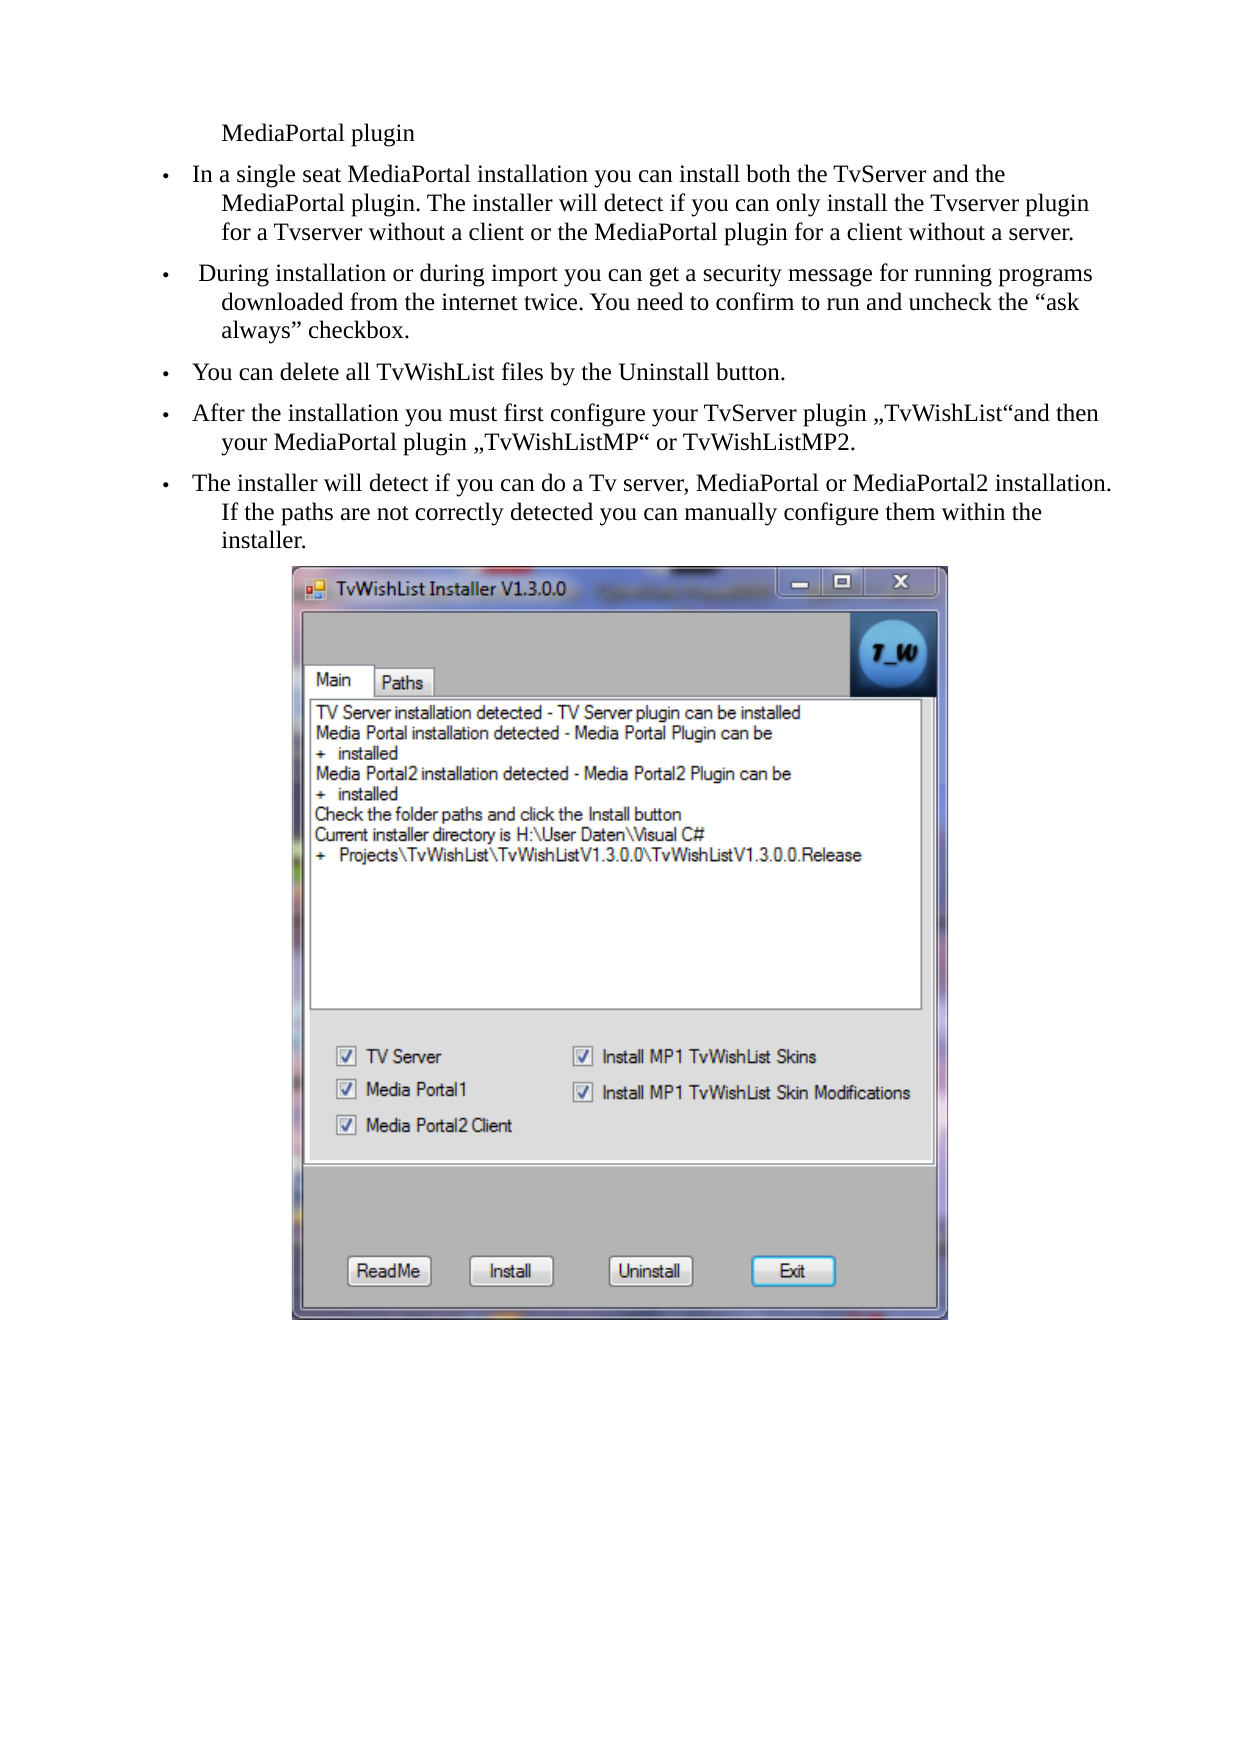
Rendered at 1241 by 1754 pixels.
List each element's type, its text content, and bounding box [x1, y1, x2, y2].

list After the installation you must first configure your TvServer plugin „TvWishList“and then your MediaPortal plugin „TvWishListMP“ or TvWishListMP2. [162, 398, 1122, 456]
list You can delete all TvWishList files by the Uninstall button. [162, 357, 1122, 386]
picture [291, 566, 949, 1320]
list During installation or during import you can get a security message for running programs downloaded from the internet twice. You need to confirm to run and uncheck the “ask always” checkbox. [162, 258, 1122, 344]
list MediaPortal plugin [162, 118, 1122, 147]
list In a single seat MediaPortal installation you can install both the TvServer and the MediaPortal plugin. The installer will detect if you can only install the Tvserver plugin for a Tvserver without a client or the MediaPortal plugin for a client without a server. [162, 159, 1122, 246]
list The installer will detect if you can do a Tv server, MediaPortal or MediaPortal2 installation. If the paths are not correctly detected you can manually configure them within the installer. [162, 468, 1122, 554]
